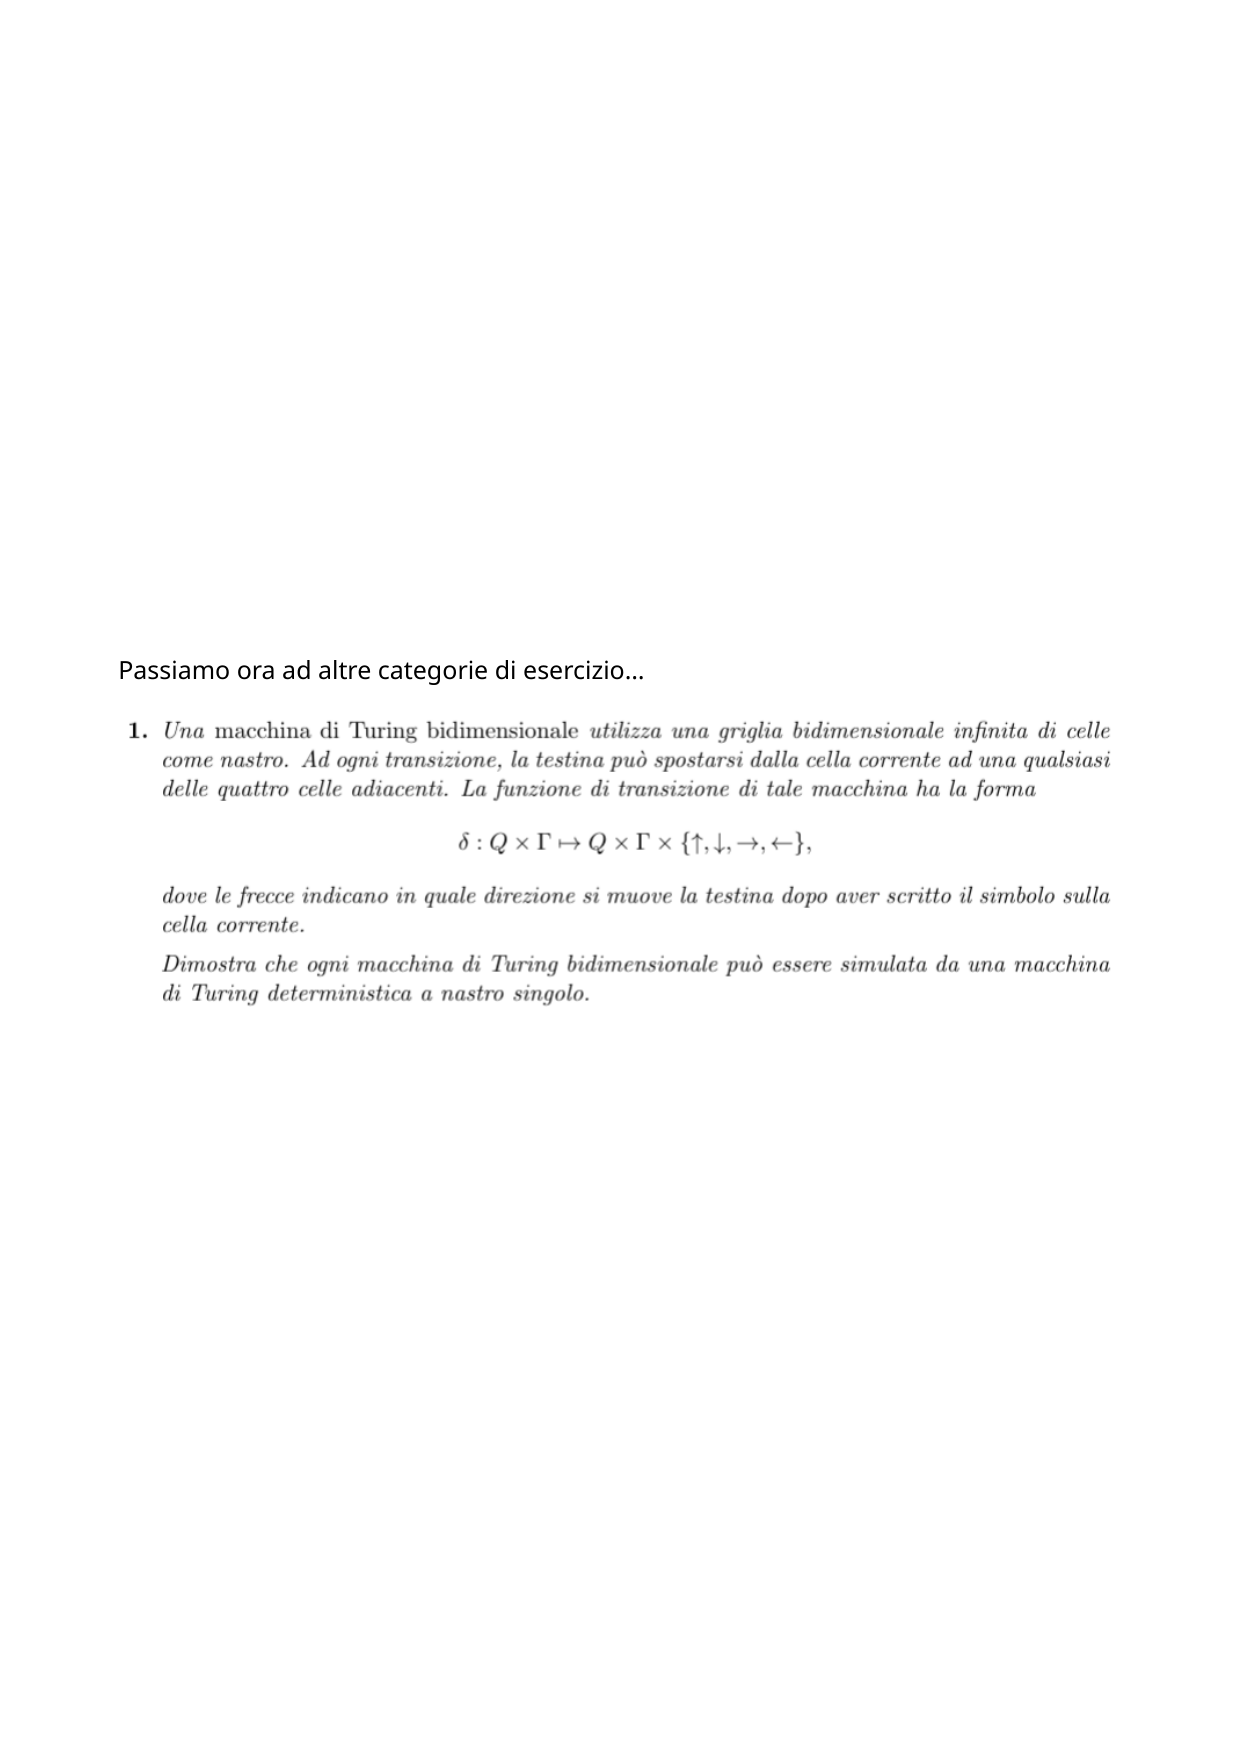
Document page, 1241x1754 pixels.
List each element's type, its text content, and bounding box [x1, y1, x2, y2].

picture [118, 709, 1123, 1016]
text Passiamo ora ad altre categorie di esercizio… [118, 653, 1122, 687]
